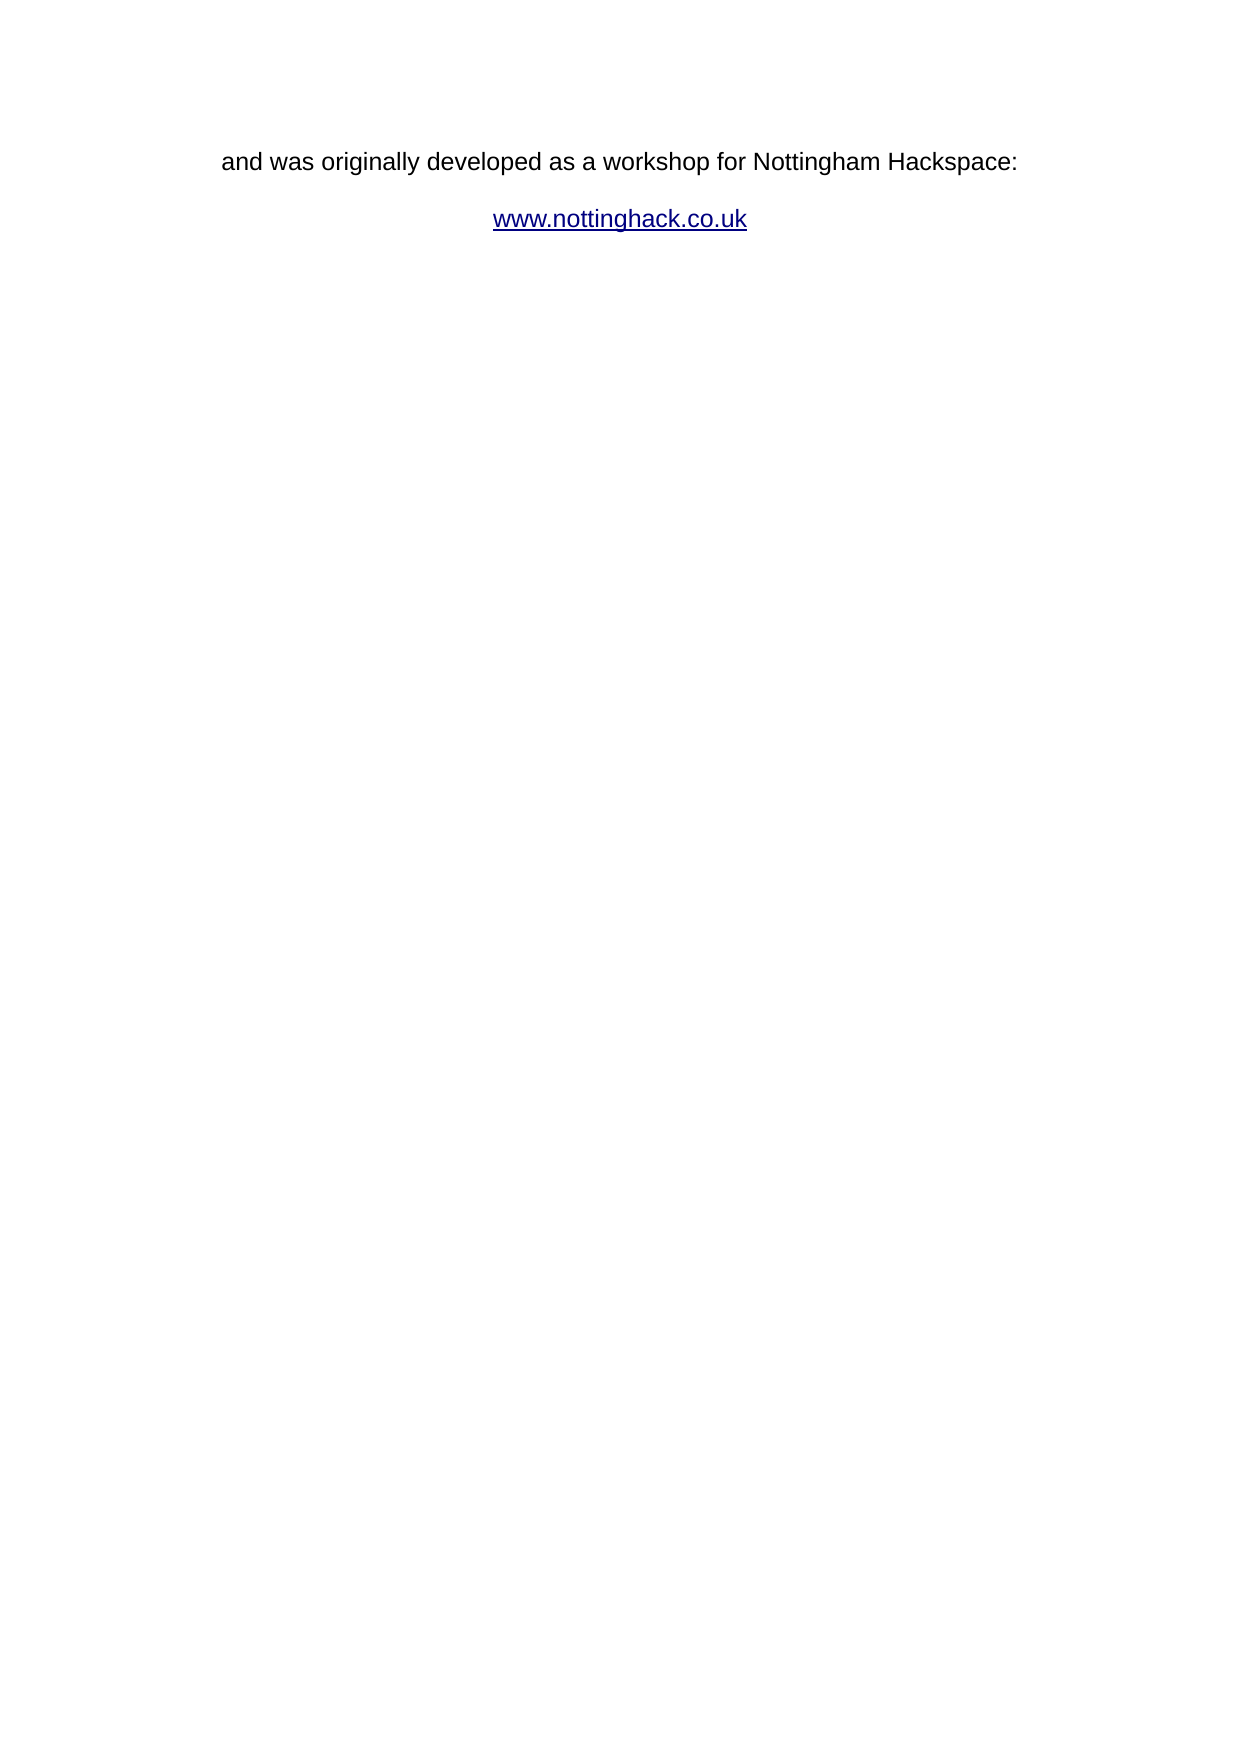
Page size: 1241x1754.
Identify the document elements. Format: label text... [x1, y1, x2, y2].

text www.nottinghack.co.uk [118, 204, 1122, 233]
text and was originally developed as a workshop for Nottingham Hackspace: [118, 147, 1122, 176]
